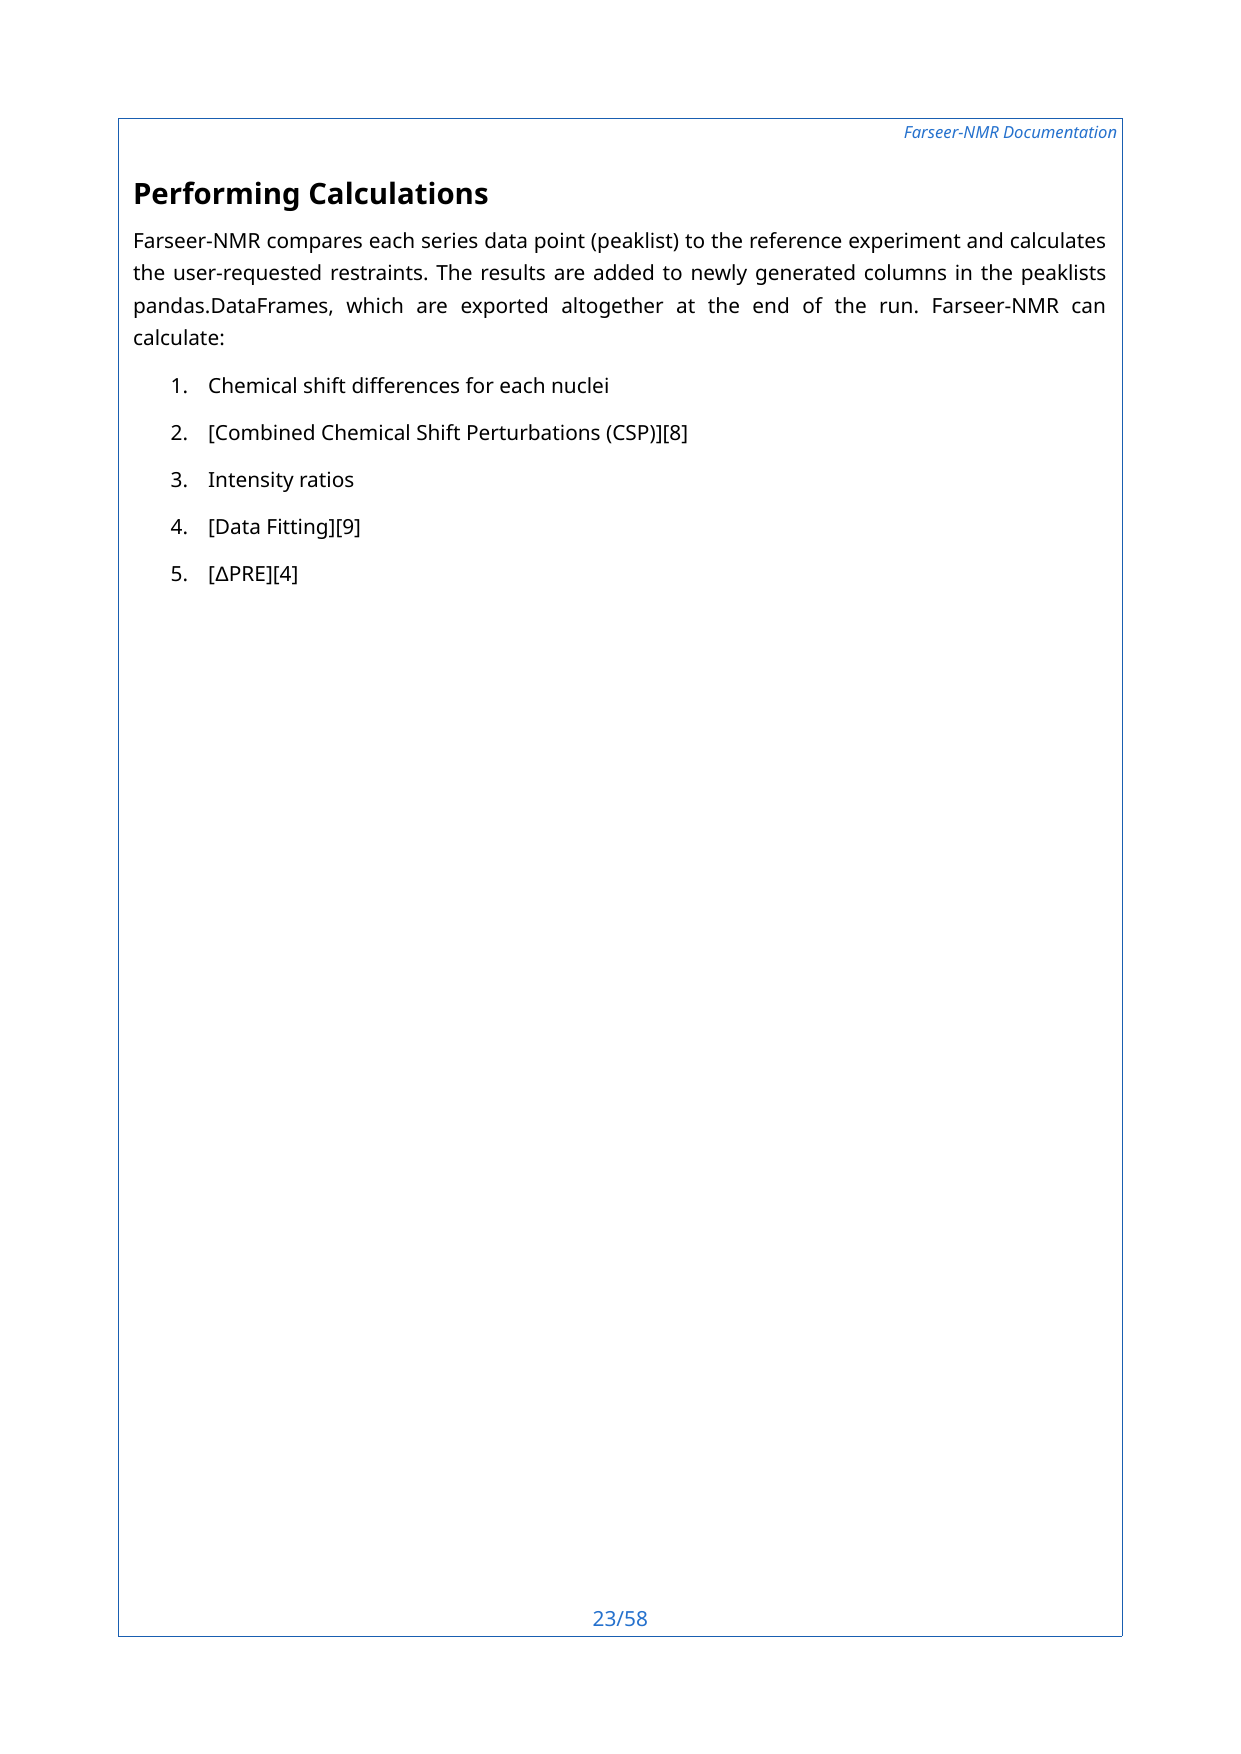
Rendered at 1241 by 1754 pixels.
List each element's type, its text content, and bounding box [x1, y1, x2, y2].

list [ΔPRE][4] [170, 559, 1119, 588]
list Chemical shift differences for each nuclei [170, 371, 1119, 399]
list [Data Fitting][9] [170, 512, 1119, 541]
text Farseer-NMR compares each series data point (peaklist) to the reference experiment and calculates the user-requested restraints. The results are added to newly generated columns in the peaklists pandas.DataFrames, which are exported altogether at the end of the run. Farseer-NMR can calculate: [133, 226, 1107, 352]
subtitle Performing Calculations [133, 173, 1119, 213]
list [Combined Chemical Shift Perturbations (CSP)][8] [170, 418, 1119, 446]
list Intensity ratios [170, 465, 1119, 493]
